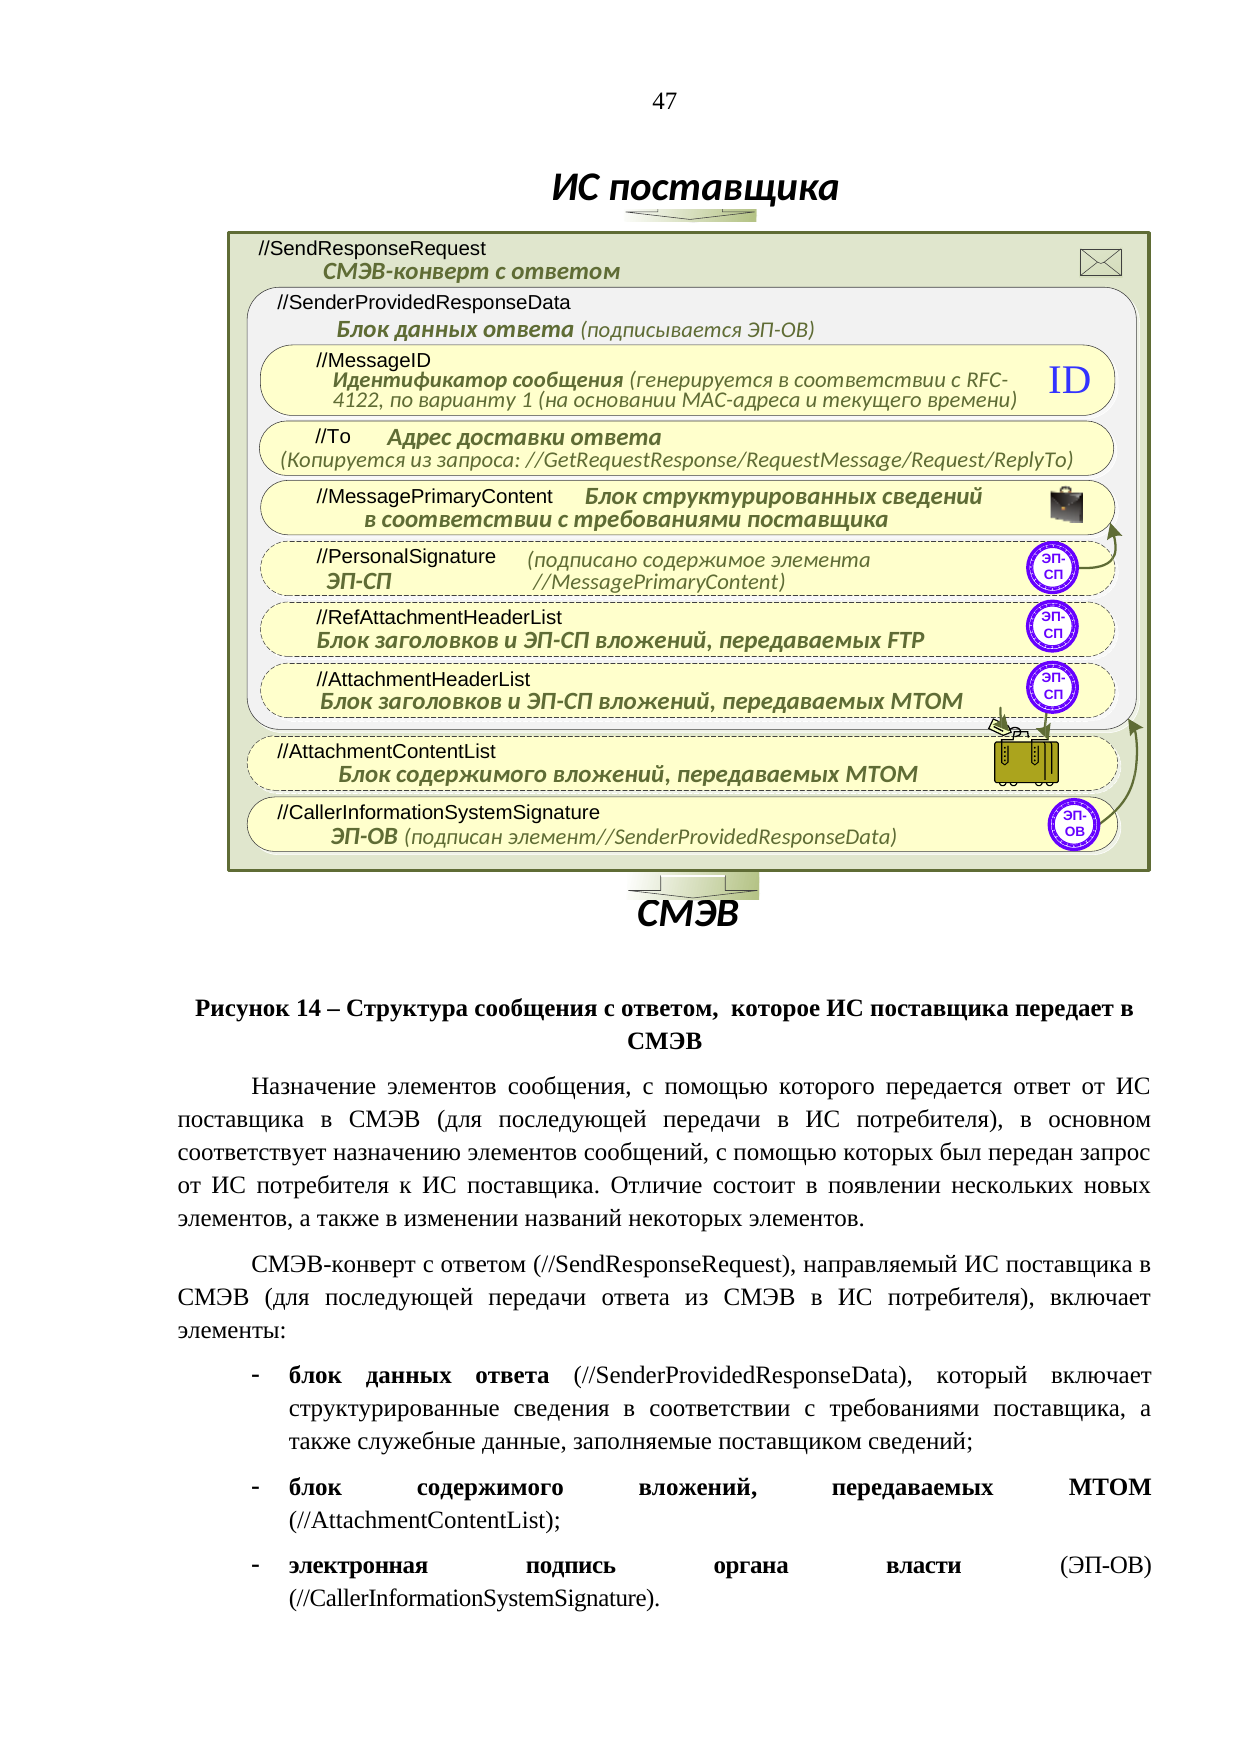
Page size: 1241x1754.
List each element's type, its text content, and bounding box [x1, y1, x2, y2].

list блок содержимого вложений, передаваемых MTOM (//AttachmentContentList); [251, 1472, 1152, 1534]
text СМЭВ-конверт с ответом (//SendResponseRequest), направляемый ИС поставщика в СМЭВ (для последующей передачи ответа из СМЭВ в ИС потребителя), включает элементы: [177, 1249, 1152, 1344]
list электронная подпись органа власти (ЭП-ОВ) (//CallerInformationSystemSignature). [251, 1551, 1152, 1612]
text Назначение элементов сообщения, с помощью которого передается ответ от ИС поставщика в СМЭВ (для последующей передачи в ИС потребителя), в основном соответствует назначению элементов сообщений, с помощью которых был передан запрос от ИС потребителя к ИС поставщика. Отличие состоит в появлении нескольких новых элементов, а также в изменении названий некоторых элементов. [177, 1071, 1152, 1232]
text Рисунок 14 – Структура сообщения с ответом, которое ИС поставщика передает в СМЭВ [177, 118, 1152, 1054]
list блок данных ответа (//SenderProvidedResponseData), который включает структурированные сведения в соответствии с требованиями поставщика, а также служебные данные, заполняемые поставщиком сведений; [251, 1360, 1152, 1455]
